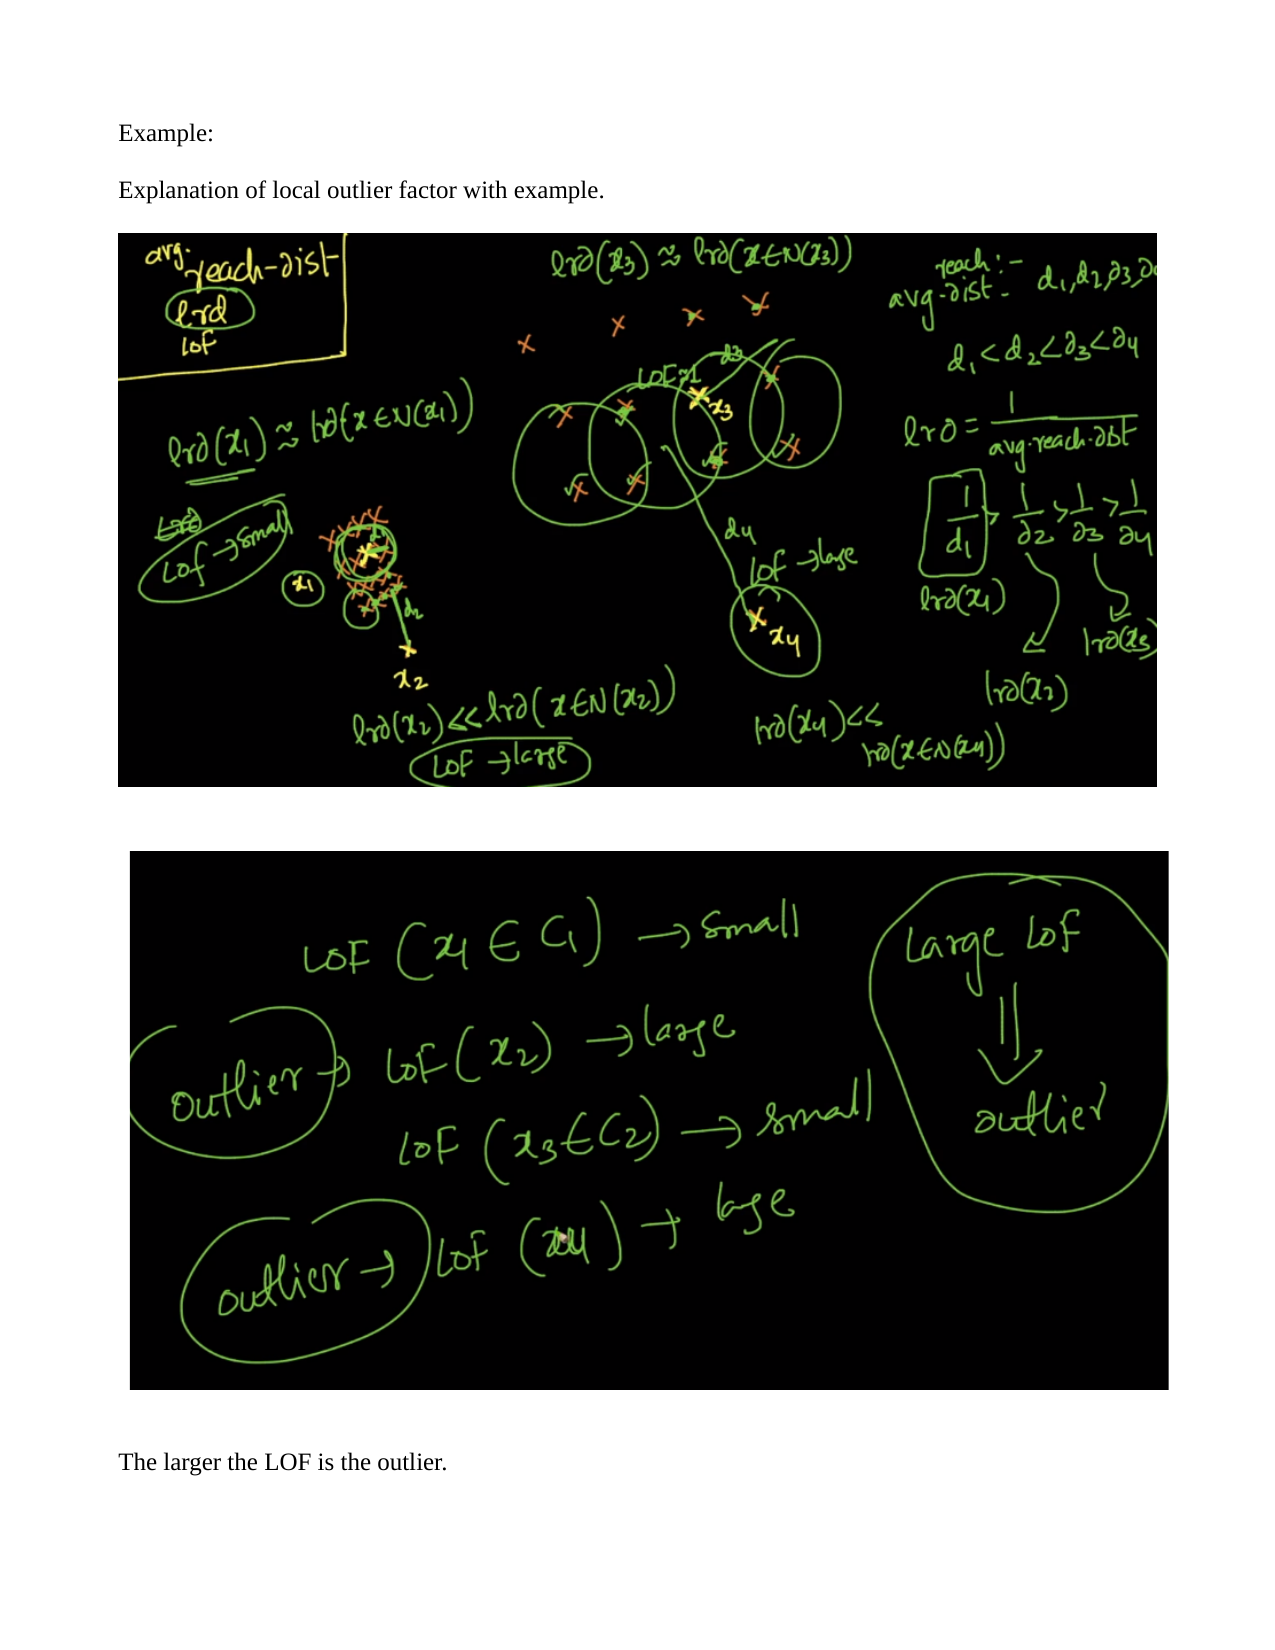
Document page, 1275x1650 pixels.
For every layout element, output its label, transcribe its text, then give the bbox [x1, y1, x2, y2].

text The larger the LOF is the outlier. [118, 1447, 1157, 1476]
picture [129, 851, 1169, 1390]
text Example: [118, 118, 1157, 147]
picture [118, 233, 1157, 787]
text Explanation of local outlier factor with example. [118, 176, 1157, 204]
